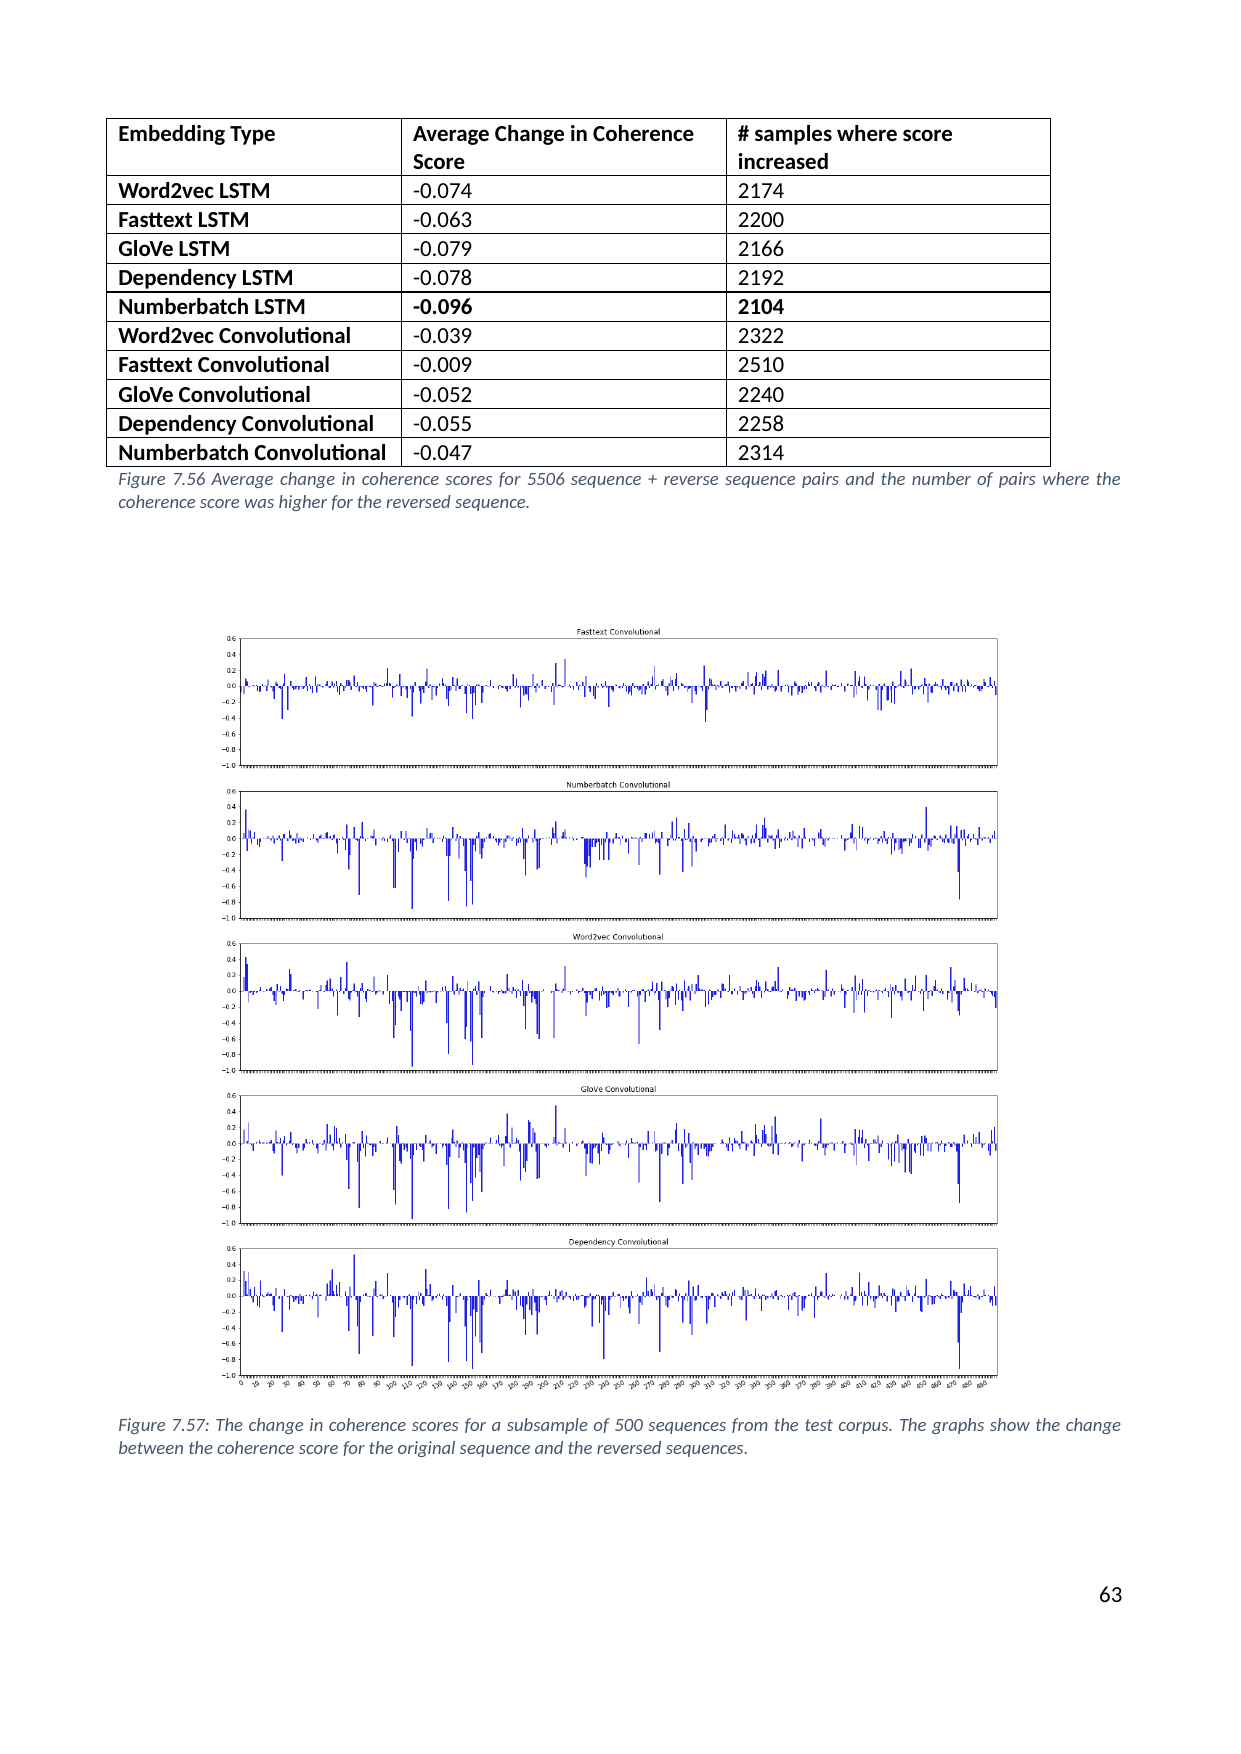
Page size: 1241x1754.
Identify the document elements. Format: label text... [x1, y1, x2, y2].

table_cell -0.078 [402, 264, 726, 291]
table_header Average Change in Coherence Score [402, 119, 726, 175]
table_cell Numberbatch Convolutional [107, 438, 401, 466]
table_cell -0.039 [402, 322, 726, 349]
table_cell -0.047 [402, 438, 726, 466]
table_cell Numberbatch LSTM [107, 293, 401, 321]
table_cell Dependency LSTM [107, 264, 401, 291]
table_cell -0.096 [402, 293, 726, 321]
table_cell GloVe Convolutional [107, 380, 401, 408]
table_cell 2510 [727, 351, 1050, 379]
table_cell 2314 [727, 438, 1050, 466]
table_header Embedding Type [107, 119, 401, 175]
table_cell -0.009 [402, 351, 726, 379]
table_cell Word2vec LSTM [107, 176, 401, 204]
table_cell 2166 [727, 234, 1050, 262]
table_cell Fasttext Convolutional [107, 351, 401, 379]
table_cell 2200 [727, 205, 1050, 233]
table_cell 2104 [727, 293, 1050, 321]
table_cell 2192 [727, 264, 1050, 291]
table_header # samples where score increased [727, 119, 1050, 175]
table_cell -0.063 [402, 205, 726, 233]
table_cell 2258 [727, 409, 1050, 437]
table_cell Dependency Convolutional [107, 409, 401, 437]
text Figure 7.57: The change in coherence scores for a subsample of 500 sequences from the test corpus. The graphs show the change between the coherence score for the original sequence and the reversed sequences. [118, 1413, 1122, 1459]
table_cell -0.079 [402, 234, 726, 262]
table_cell Fasttext LSTM [107, 205, 401, 233]
table_cell 2322 [727, 322, 1050, 349]
table_cell -0.074 [402, 176, 726, 204]
table_cell 2240 [727, 380, 1050, 408]
table_cell -0.055 [402, 409, 726, 437]
table_cell -0.052 [402, 380, 726, 408]
table_cell 2174 [727, 176, 1050, 204]
table_cell Word2vec Convolutional [107, 322, 401, 349]
text Figure 7.56 Average change in coherence scores for 5506 sequence + reverse sequence pairs and the number of pairs where the coherence score was higher for the reversed sequence. [118, 467, 1122, 513]
table_cell GloVe LSTM [107, 234, 401, 262]
picture [118, 606, 1083, 1397]
